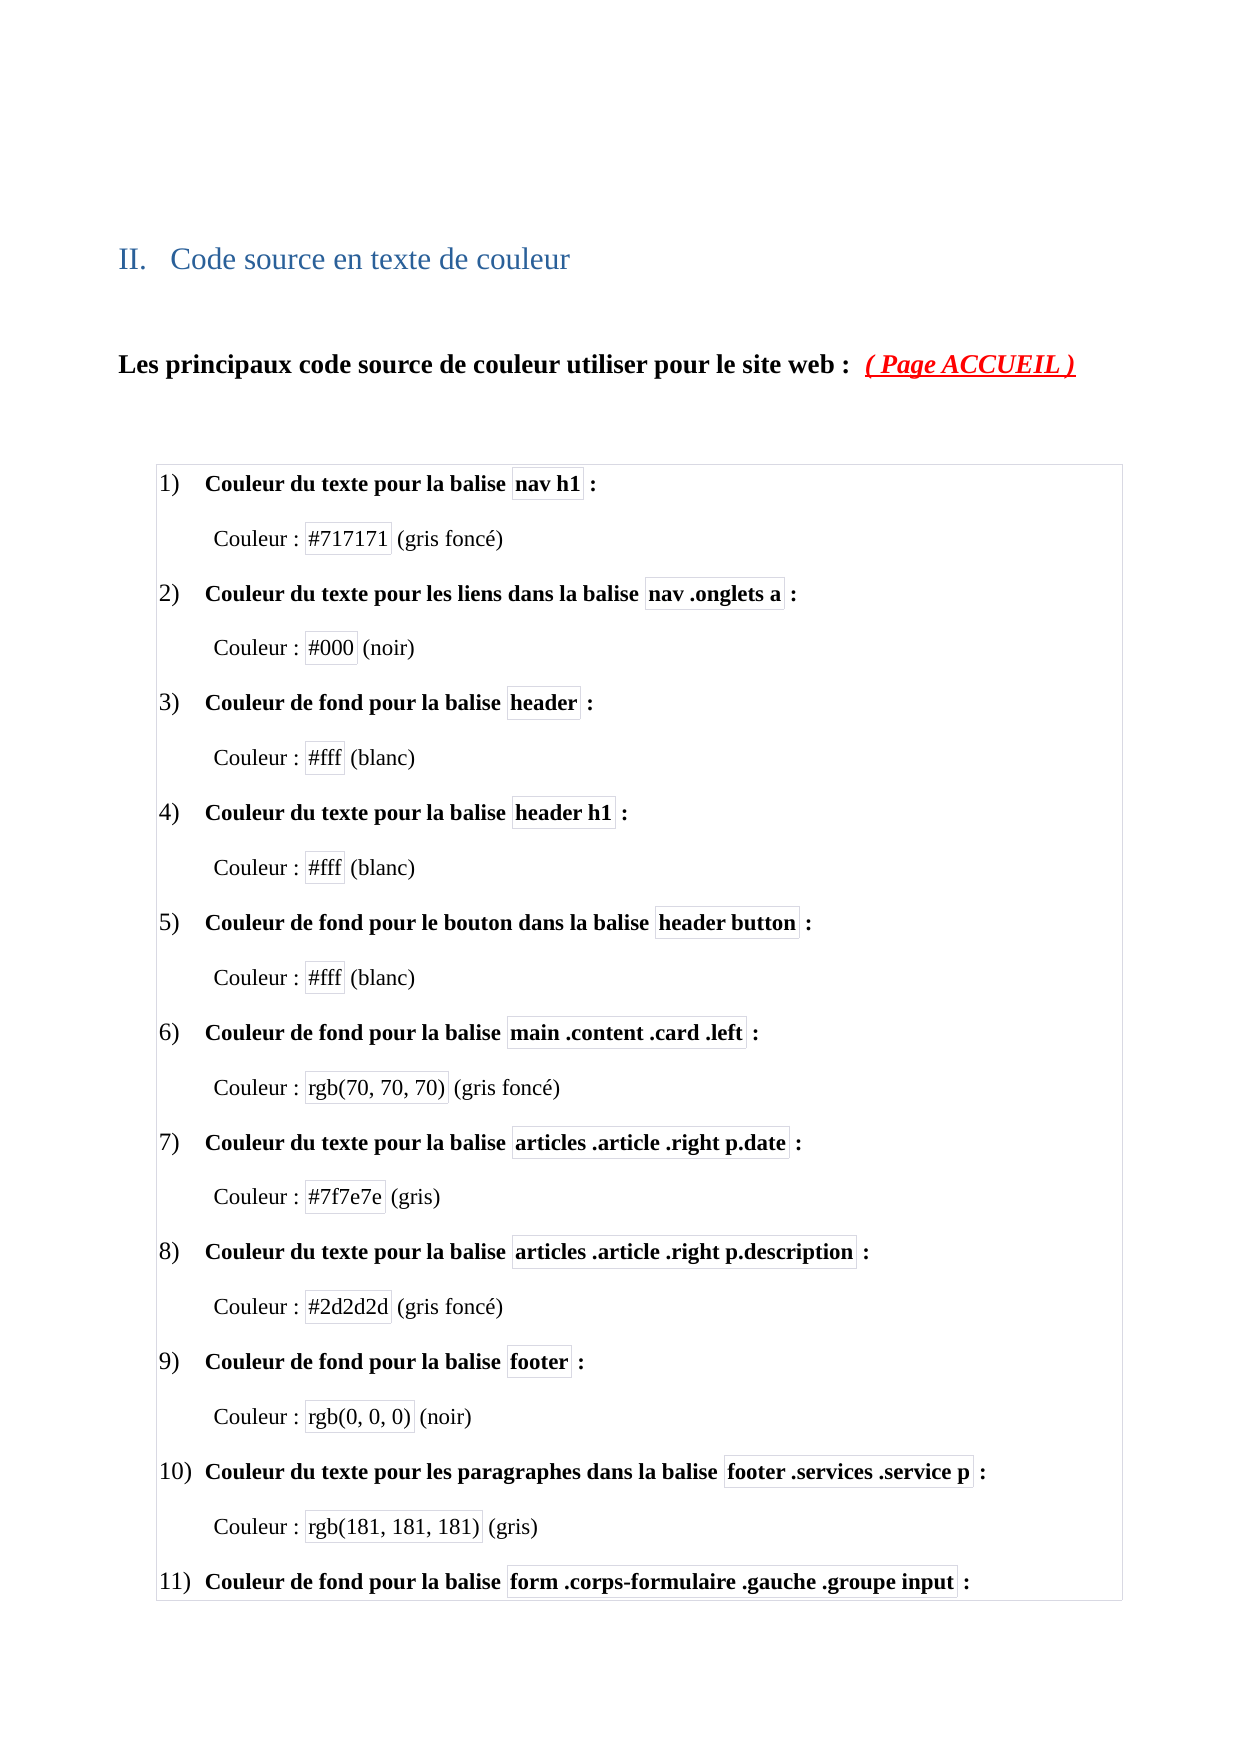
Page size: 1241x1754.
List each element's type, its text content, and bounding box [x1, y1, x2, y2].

list Couleur : rgb(181, 181, 181) (gris) [157, 1507, 1122, 1542]
list Couleur de fond pour la balise main .content .card .left : [157, 1013, 1122, 1048]
list Couleur de fond pour la balise form .corps-formulaire .gauche .groupe input : [157, 1562, 1122, 1600]
list Couleur : #fff (blanc) [157, 848, 1122, 883]
list Couleur : #7f7e7e (gris) [157, 1177, 1122, 1213]
list Couleur : #717171 (gris foncé) [157, 519, 1122, 554]
text Les principaux code source de couleur utiliser pour le site web : ( Page ACCUEIL ) [118, 348, 1122, 379]
list Couleur du texte pour les liens dans la balise nav .onglets a : [157, 573, 1122, 609]
list Couleur du texte pour la balise articles .article .right p.date : [157, 1122, 1122, 1158]
list Couleur : #000 (noir) [157, 628, 1122, 664]
list Couleur de fond pour le bouton dans la balise header button : [157, 903, 1122, 938]
list Couleur de fond pour la balise footer : [157, 1342, 1122, 1377]
text II. Code source en texte de couleur [118, 240, 1122, 276]
list Couleur de fond pour la balise header : [157, 683, 1122, 719]
list Couleur : #2d2d2d (gris foncé) [157, 1287, 1122, 1323]
list Couleur du texte pour la balise articles .article .right p.description : [157, 1232, 1122, 1268]
list Couleur : #fff (blanc) [157, 738, 1122, 774]
list Couleur : rgb(70, 70, 70) (gris foncé) [157, 1068, 1122, 1103]
list Couleur du texte pour les paragraphes dans la balise footer .services .service p : [157, 1452, 1122, 1487]
list Couleur du texte pour la balise header h1 : [157, 793, 1122, 828]
list Couleur : rgb(0, 0, 0) (noir) [157, 1397, 1122, 1432]
list Couleur du texte pour la balise nav h1 : [157, 465, 1122, 499]
list Couleur : #fff (blanc) [157, 958, 1122, 993]
